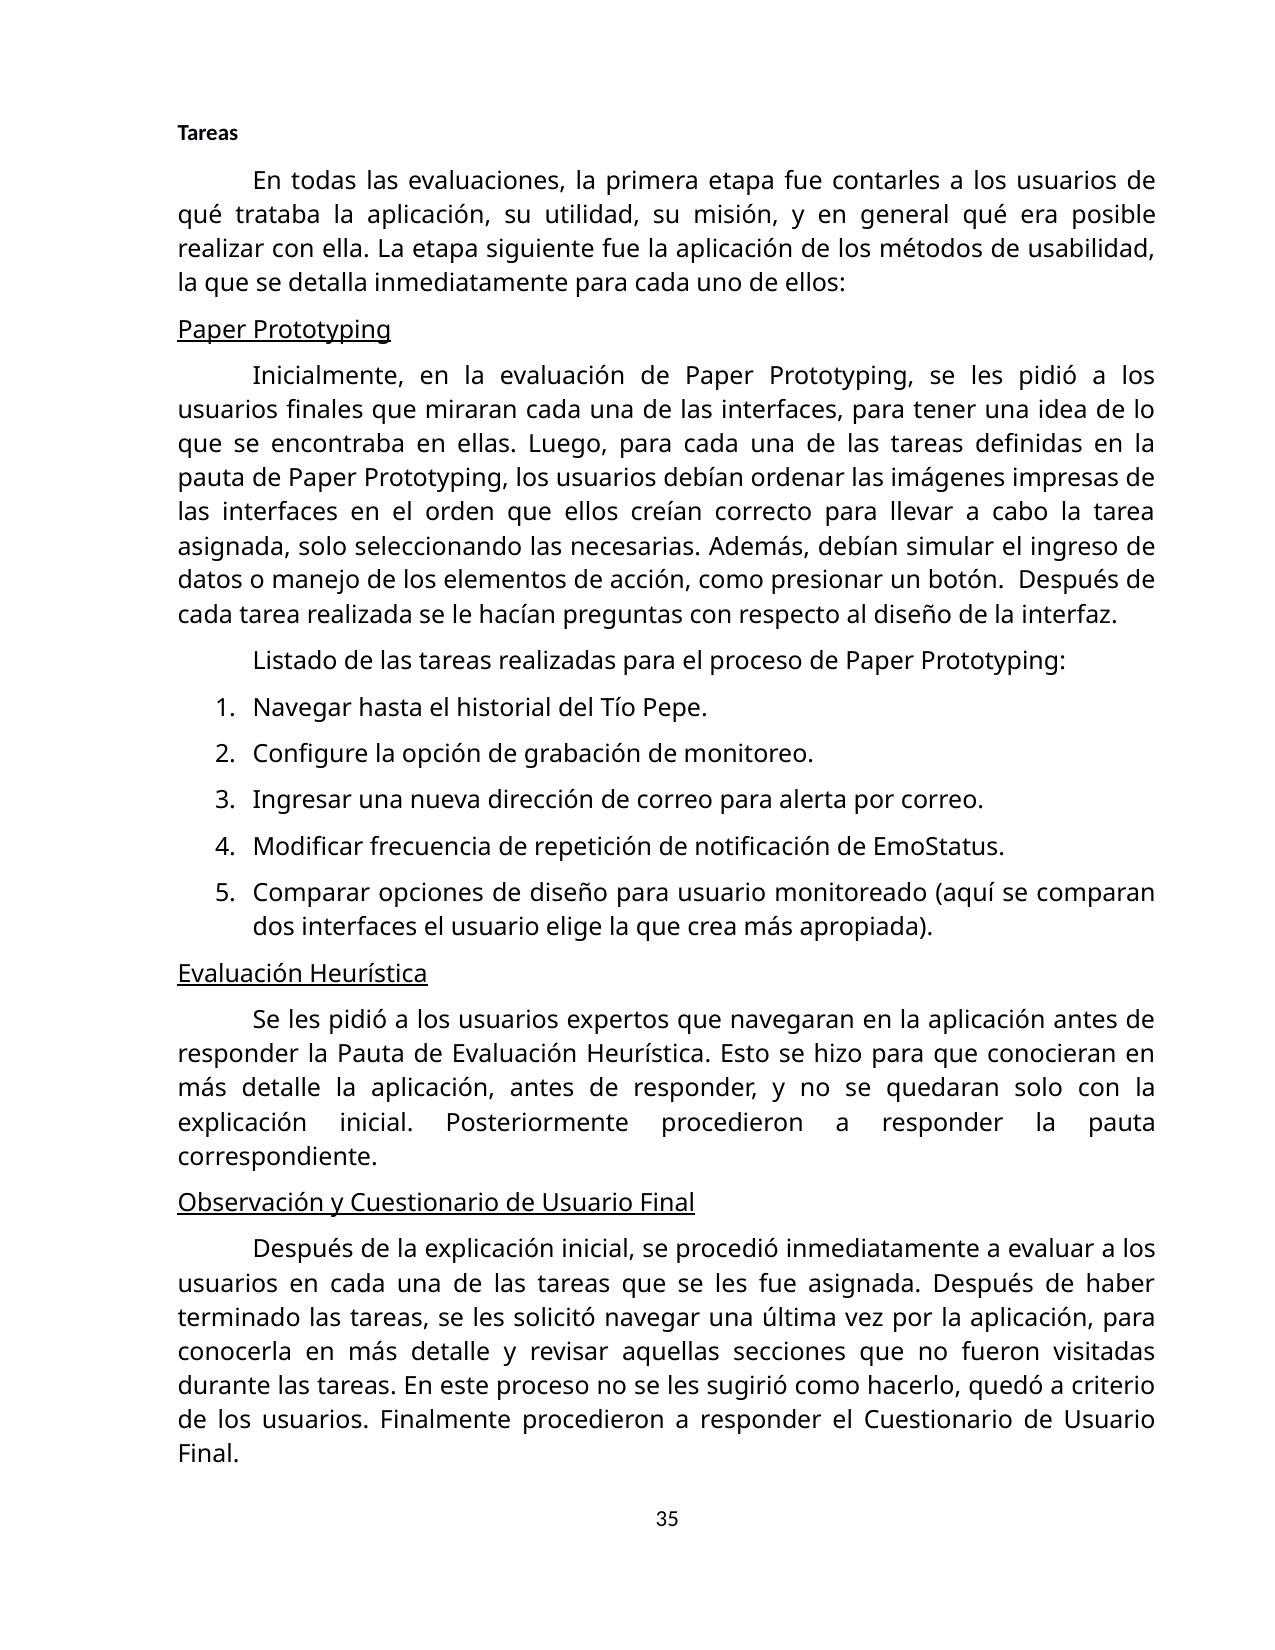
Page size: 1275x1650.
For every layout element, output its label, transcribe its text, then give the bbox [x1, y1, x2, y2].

list Configure la opción de grabación de monitoreo. [215, 736, 1157, 770]
list Comparar opciones de diseño para usuario monitoreado (aquí se comparan dos interfaces el usuario elige la que crea más apropiada). [215, 875, 1157, 943]
text Después de la explicación inicial, se procedió inmediatamente a evaluar a los usuarios en cada una de las tareas que se les fue asignada. Después de haber terminado las tareas, se les solicitó navegar una última vez por la aplicación, para conocerla en más detalle y revisar aquellas secciones que no fueron visitadas durante las tareas. En este proceso no se les sugirió como hacerlo, quedó a criterio de los usuarios. Finalmente procedieron a responder el Cuestionario de Usuario Final. [177, 1231, 1157, 1469]
text Observación y Cuestionario de Usuario Final [177, 1185, 1157, 1219]
text Listado de las tareas realizadas para el proceso de Paper Prototyping: [177, 643, 1157, 677]
list Navegar hasta el historial del Tío Pepe. [215, 689, 1157, 723]
text Se les pidió a los usuarios expertos que navegaran en la aplicación antes de responder la Pauta de Evaluación Heurística. Esto se hizo para que conocieran en más detalle la aplicación, antes de responder, y no se quedaran solo con la explicación inicial. Posteriormente procedieron a responder la pauta correspondiente. [177, 1002, 1157, 1172]
text Paper Prototyping [177, 311, 1157, 345]
text Inicialmente, en la evaluación de Paper Prototyping, se les pidió a los usuarios finales que miraran cada una de las interfaces, para tener una idea de lo que se encontraba en ellas. Luego, para cada una de las tareas definidas en la pauta de Paper Prototyping, los usuarios debían ordenar las imágenes impresas de las interfaces en el orden que ellos creían correcto para llevar a cabo la tarea asignada, solo seleccionando las necesarias. Además, debían simular el ingreso de datos o manejo de los elementos de acción, como presionar un botón. Después de cada tarea realizada se le hacían preguntas con respecto al diseño de la interfaz. [177, 358, 1157, 630]
list Modificar frecuencia de repetición de notificación de EmoStatus. [215, 828, 1157, 863]
subtitle Tareas [177, 118, 1157, 146]
text En todas las evaluaciones, la primera etapa fue contarles a los usuarios de qué trataba la aplicación, su utilidad, su misión, y en general qué era posible realizar con ella. La etapa siguiente fue la aplicación de los métodos de usabilidad, la que se detalla inmediatamente para cada uno de ellos: [177, 163, 1157, 299]
text Evaluación Heurística [177, 956, 1157, 989]
list Ingresar una nueva dirección de correo para alerta por correo. [215, 782, 1157, 816]
